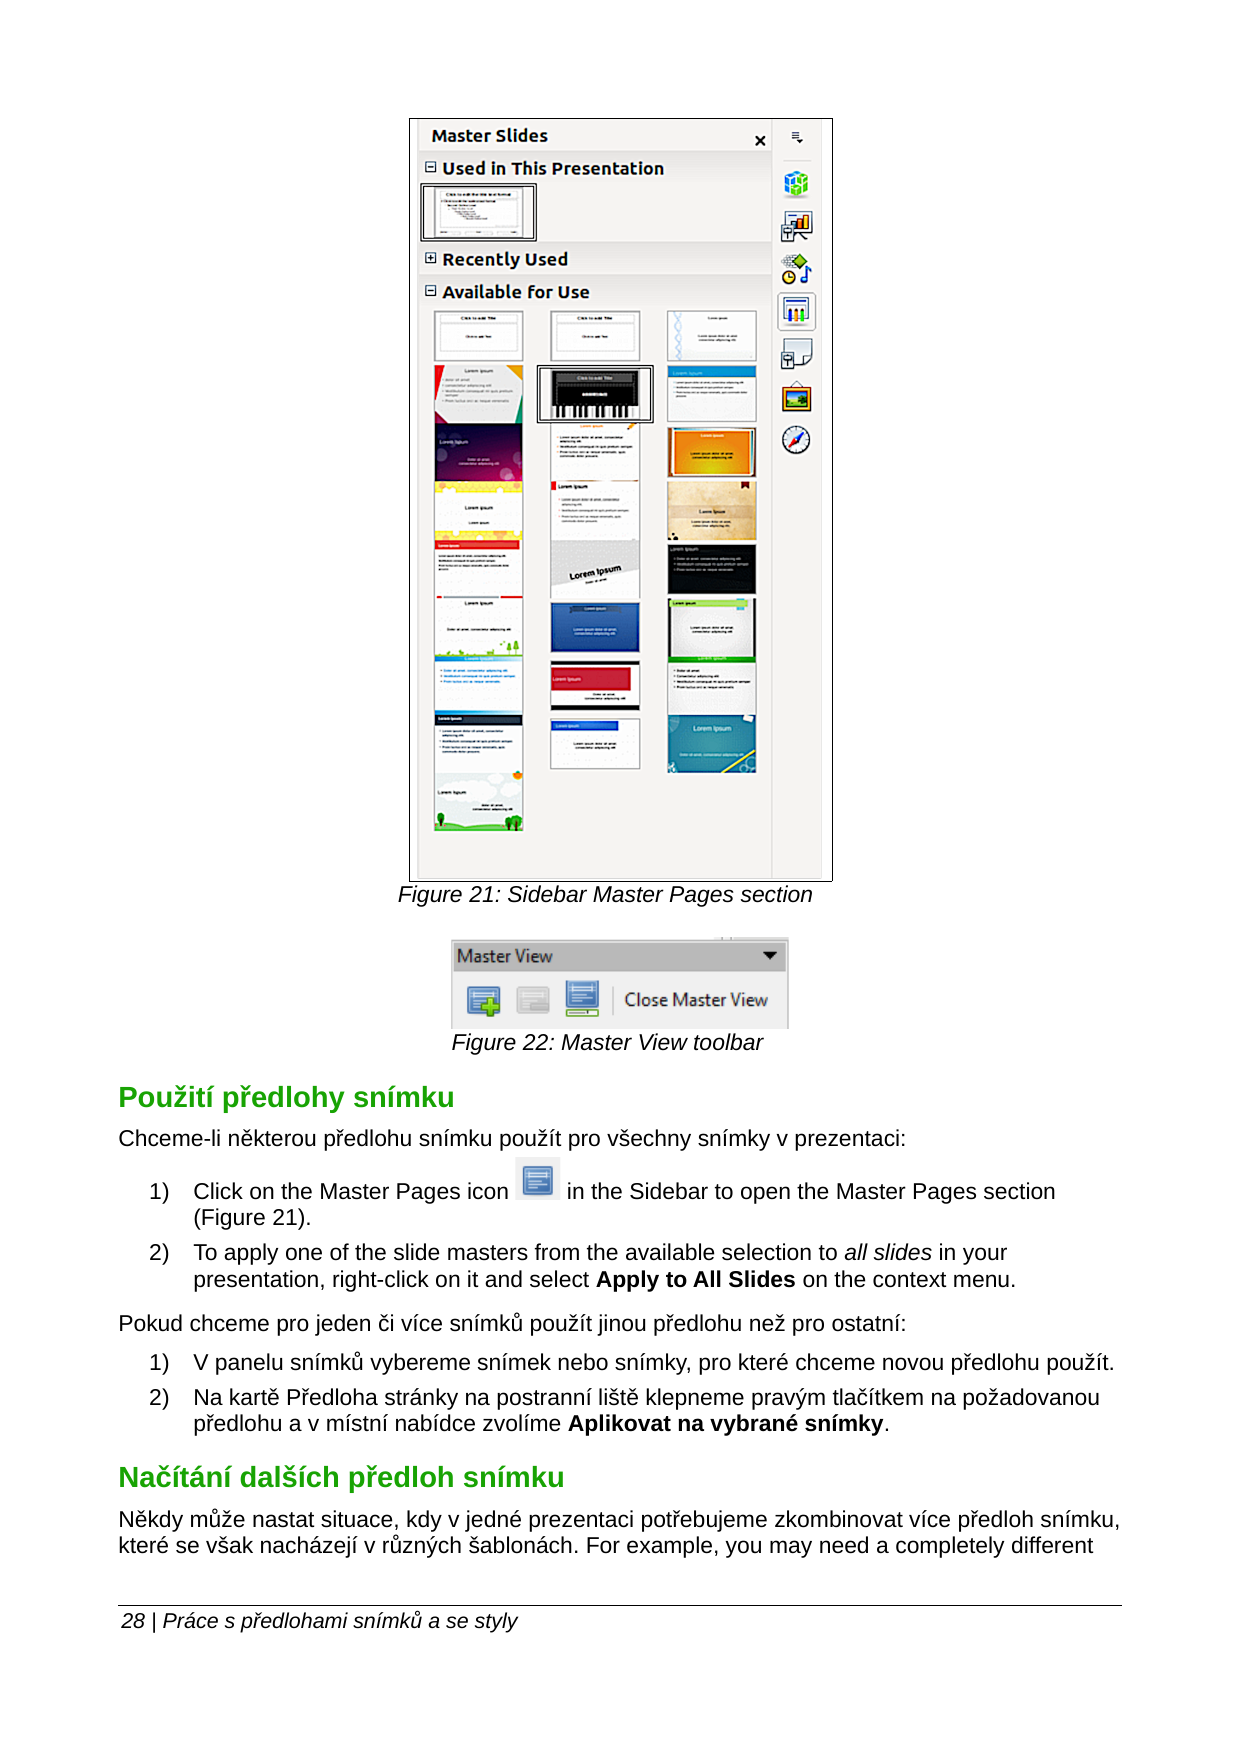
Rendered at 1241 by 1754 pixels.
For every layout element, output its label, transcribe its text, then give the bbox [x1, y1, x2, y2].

text Figure 22: Master View toolbar [451, 1029, 789, 1055]
list Click on the Master Pages icon in the Sidebar to open the Master Pages section (Figure 21). [169, 1157, 1122, 1231]
list V panelu snímků vybereme snímek nebo snímky, pro které chceme novou předlohu použít. [169, 1349, 1122, 1375]
list To apply one of the slide masters from the available selection to all slides in your presentation, right-click on it and select Apply to All Slides on the context menu. [169, 1239, 1122, 1292]
picture [451, 937, 789, 1029]
text Figure 21: Sidebar Master Pages section [398, 118, 843, 907]
subtitle Použití předlohy snímku [118, 1079, 1122, 1113]
subtitle Načítání dalších předloh snímku [118, 1460, 1122, 1494]
text Někdy může nastat situace, kdy v jedné prezentaci potřebujeme zkombinovat více předloh snímku, které se však nacházejí v různých šablonách. For example, you may need a completely different [118, 1506, 1122, 1558]
list Chceme-li některou předlohu snímku použít pro všechny snímky v prezentaci: [118, 1125, 1122, 1151]
picture [410, 119, 832, 881]
list Pokud chceme pro jeden či více snímků použít jinou předlohu než pro ostatní: [118, 1310, 1122, 1336]
list Na kartě Předloha stránky na postranní liště klepneme pravým tlačítkem na požadovanou předlohu a v místní nabídce zvolíme Aplikovat na vybrané snímky. [169, 1384, 1122, 1437]
